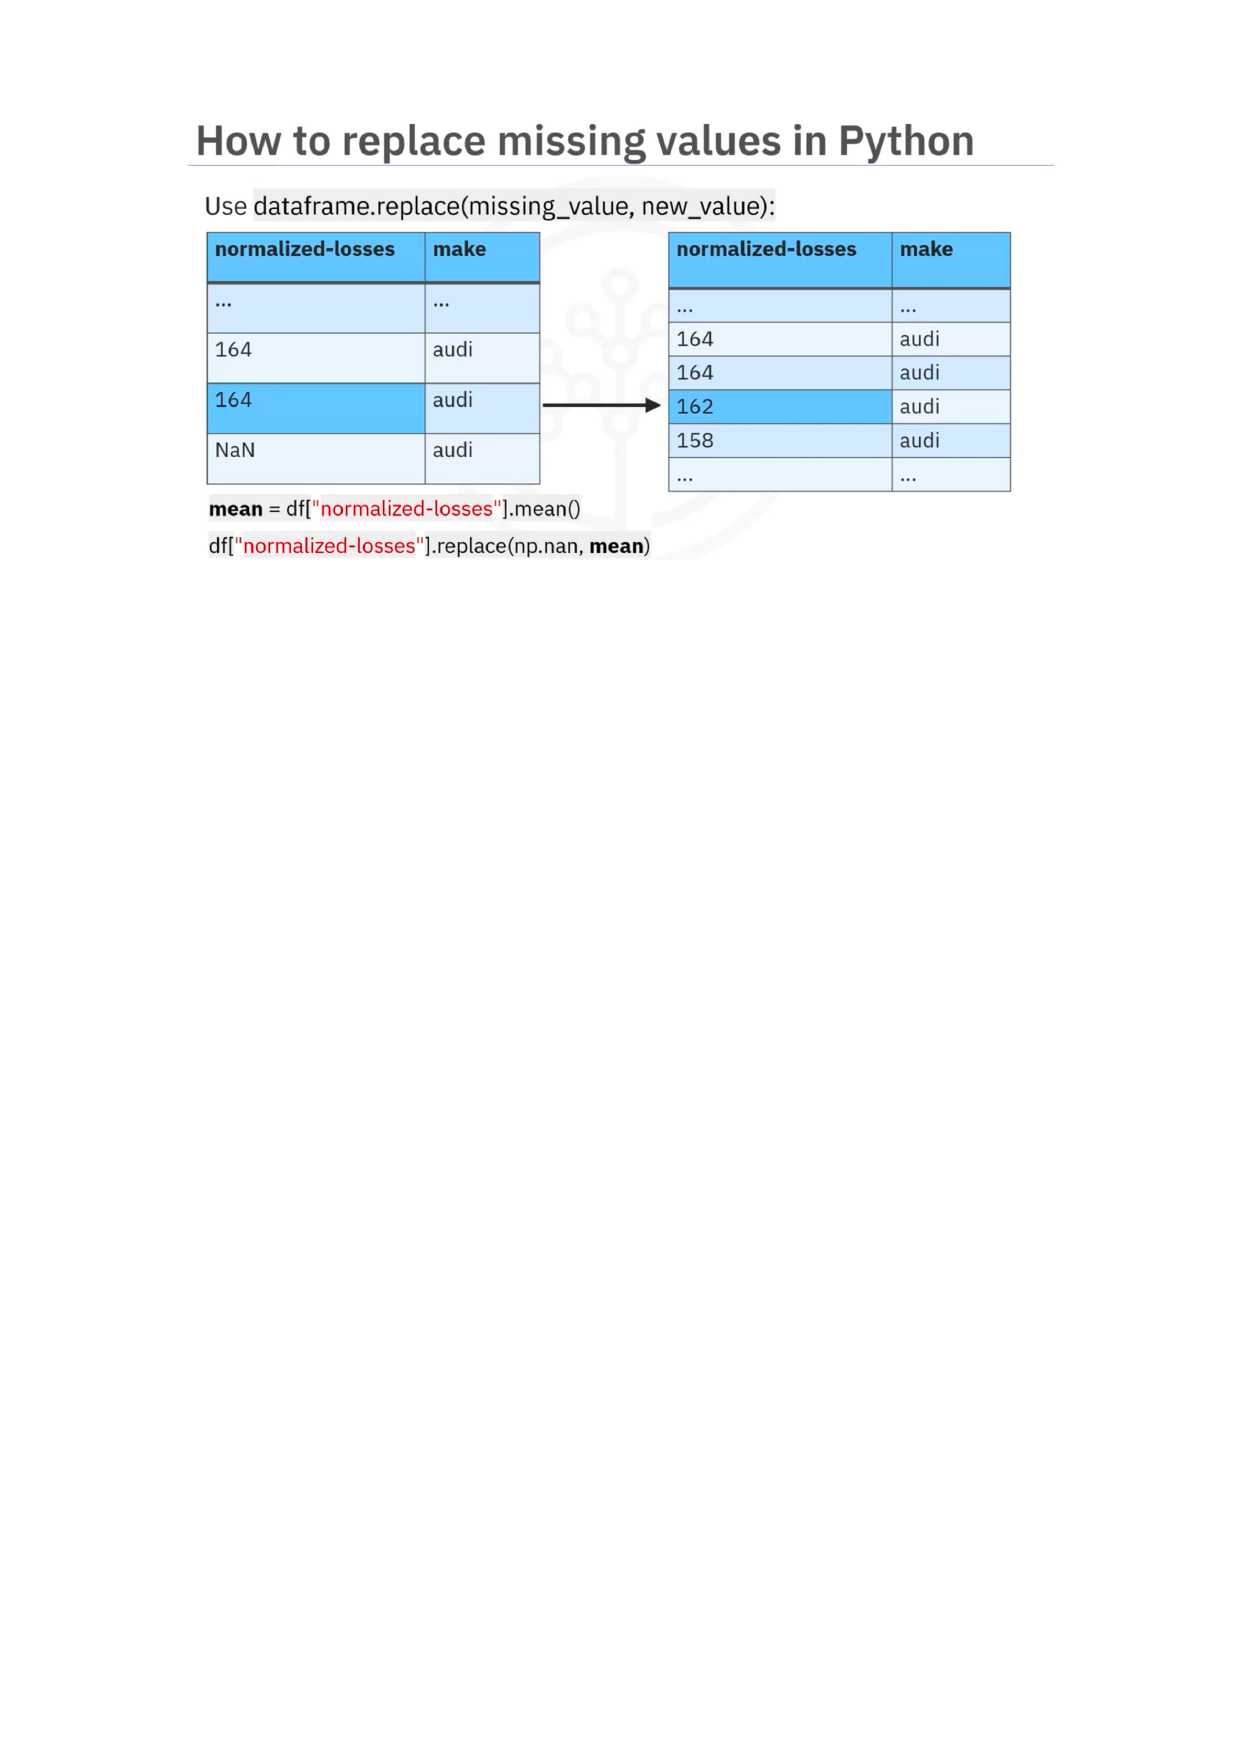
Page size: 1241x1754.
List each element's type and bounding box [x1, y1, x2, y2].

picture [118, 118, 1123, 560]
